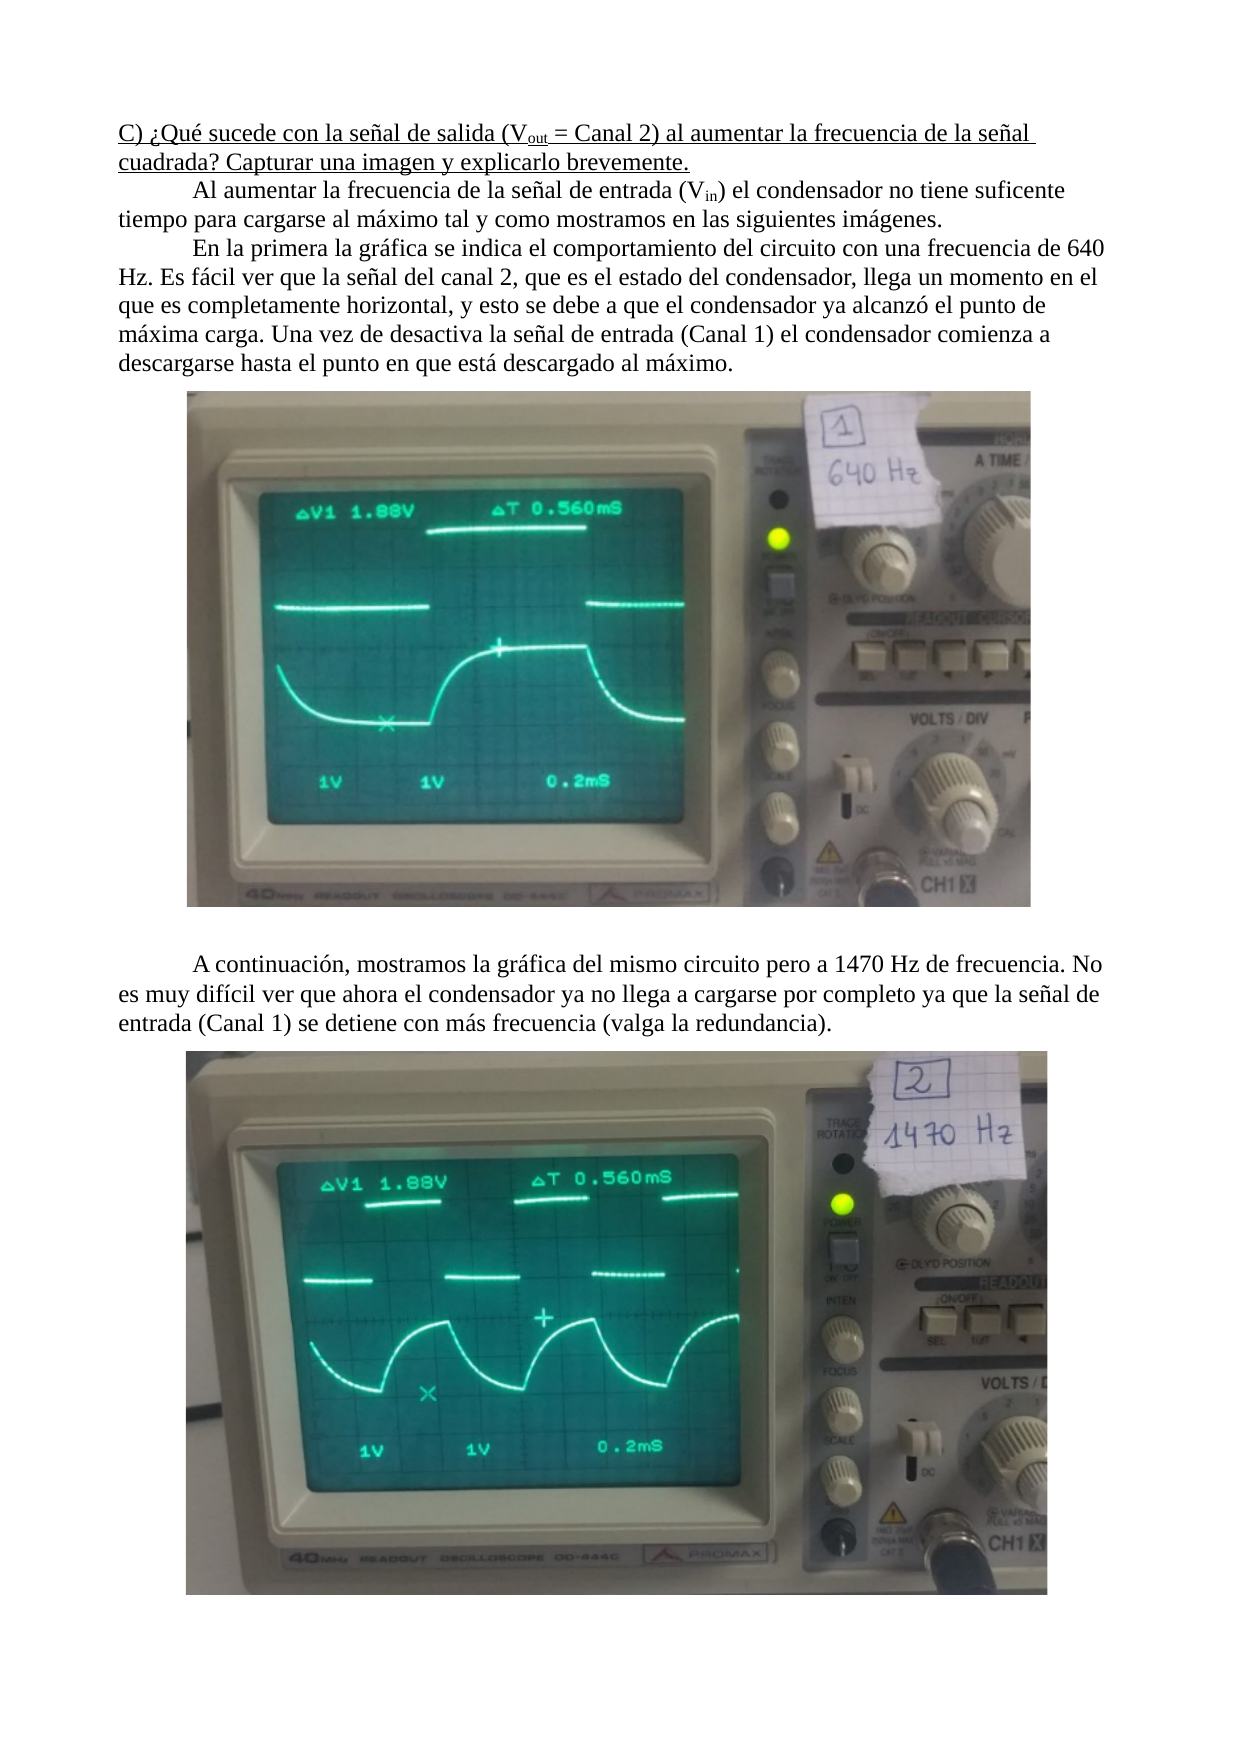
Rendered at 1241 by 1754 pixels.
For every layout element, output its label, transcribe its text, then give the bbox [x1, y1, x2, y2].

text En la primera la gráfica se indica el comportamiento del circuito con una frecuencia de 640 Hz. Es fácil ver que la señal del canal 2, que es el estado del condensador, llega un momento en el que es completamente horizontal, y esto se debe a que el condensador ya alcanzó el punto de máxima carga. Una vez de desactiva la señal de entrada (Canal 1) el condensador comienza a descargarse hasta el punto en que está descargado al máximo. [118, 233, 1122, 377]
picture [186, 391, 1031, 907]
text Al aumentar la frecuencia de la señal de entrada (Vin) el condensador no tiene suficente tiempo para cargarse al máximo tal y como mostramos en las siguientes imágenes. [118, 176, 1122, 233]
picture [185, 1051, 1048, 1595]
text C) ¿Qué sucede con la señal de salida (Vout = Canal 2) al aumentar la frecuencia de la señal cuadrada? Capturar una imagen y explicarlo brevemente. [118, 118, 1122, 176]
text A continuación, mostramos la gráfica del mismo circuito pero a 1470 Hz de frecuencia. No es muy difícil ver que ahora el condensador ya no llega a cargarse por completo ya que la señal de entrada (Canal 1) se detiene con más frecuencia (valga la redundancia). [118, 943, 1122, 1036]
